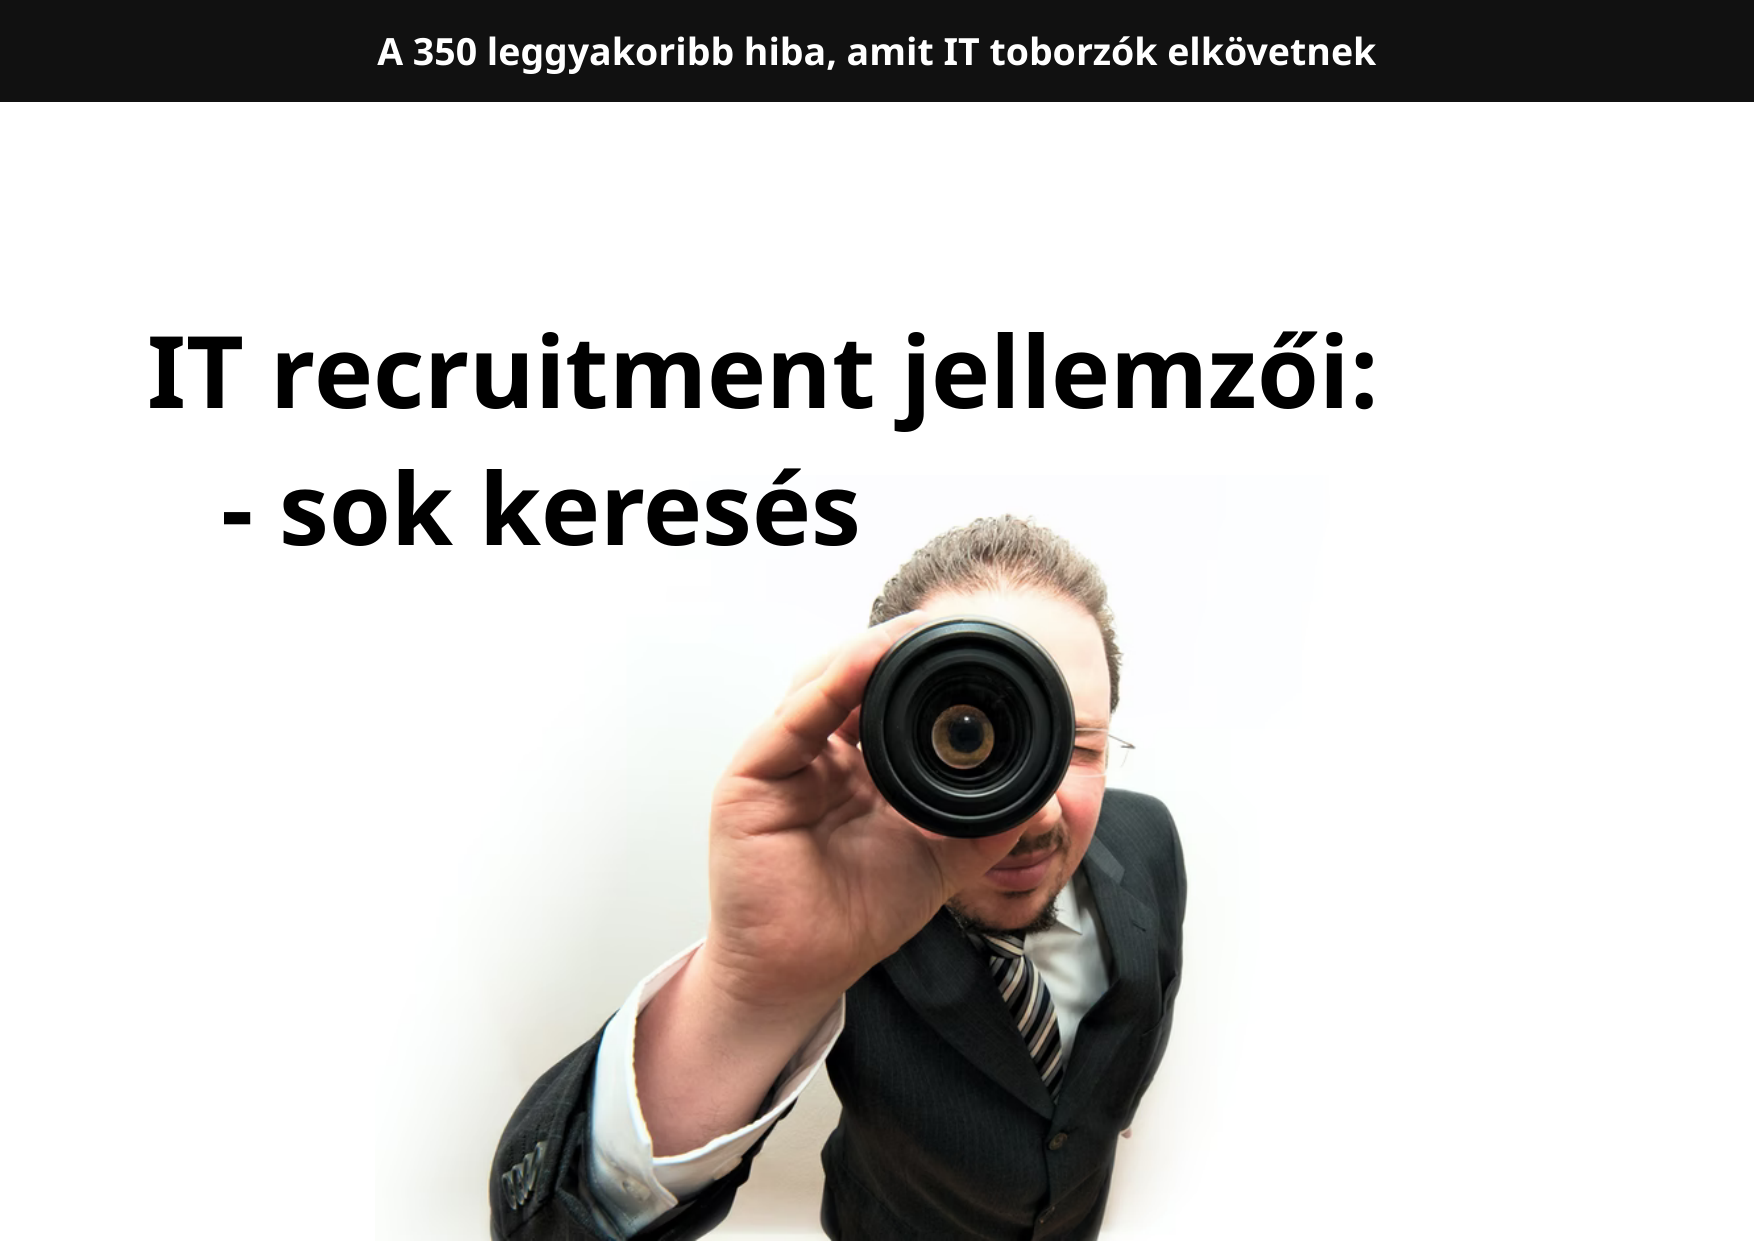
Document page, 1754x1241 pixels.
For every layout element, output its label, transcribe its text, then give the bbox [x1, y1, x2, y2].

text - sok keresés [0, 438, 1754, 574]
text IT recruitment jellemzői: [0, 302, 1754, 438]
picture [375, 475, 1423, 1241]
